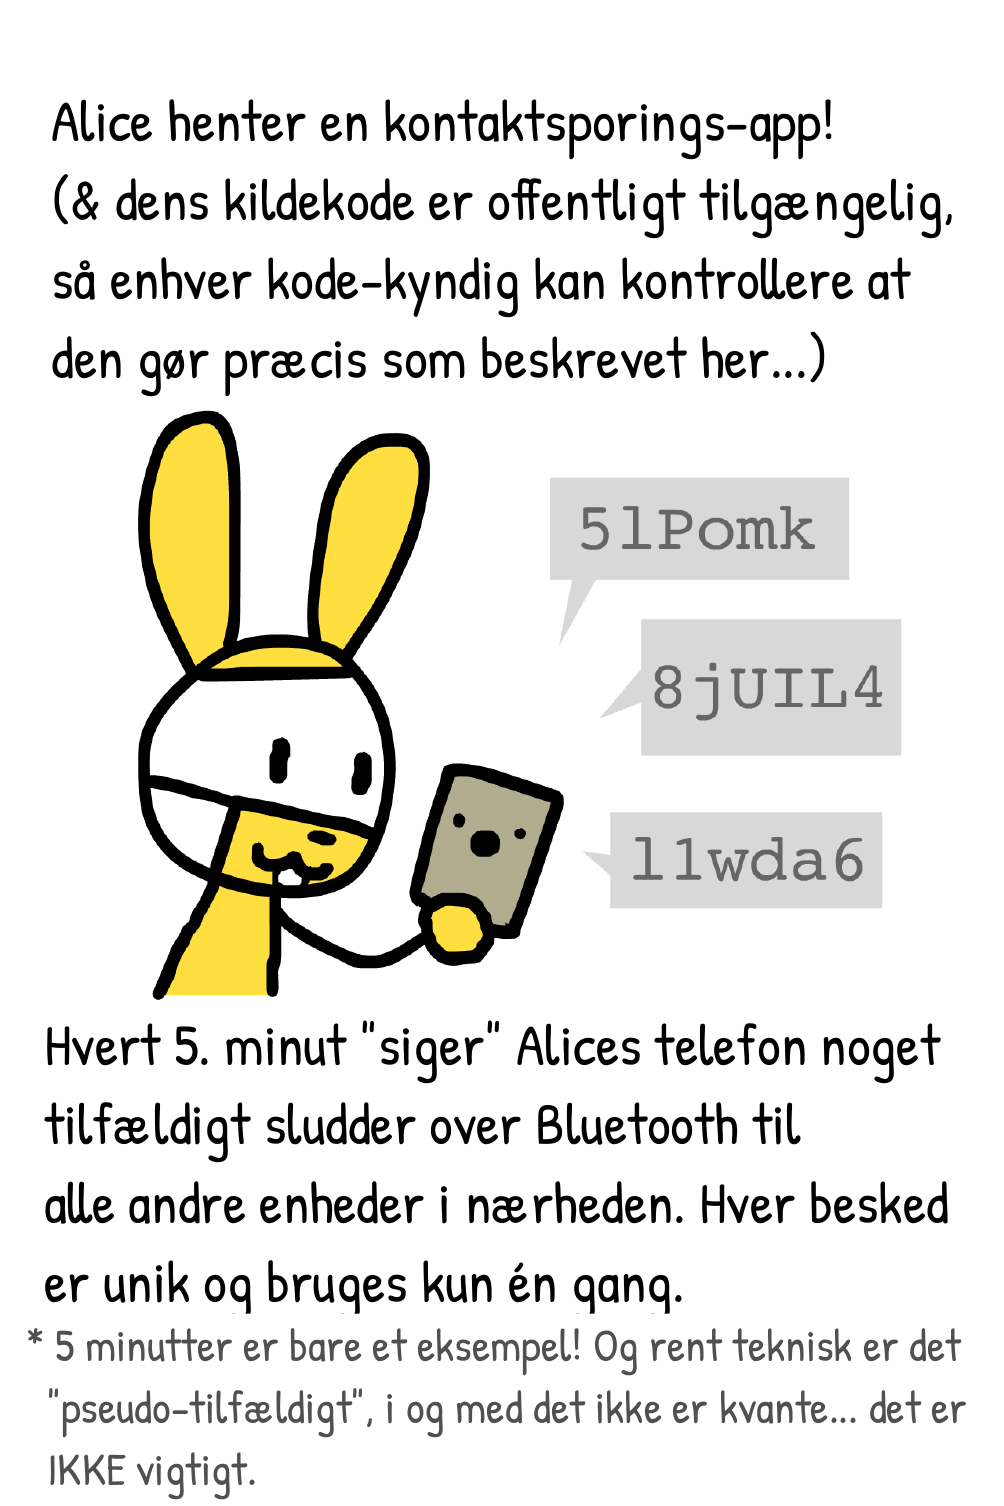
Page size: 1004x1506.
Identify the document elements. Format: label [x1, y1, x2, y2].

picture [0, 0, 1004, 1313]
